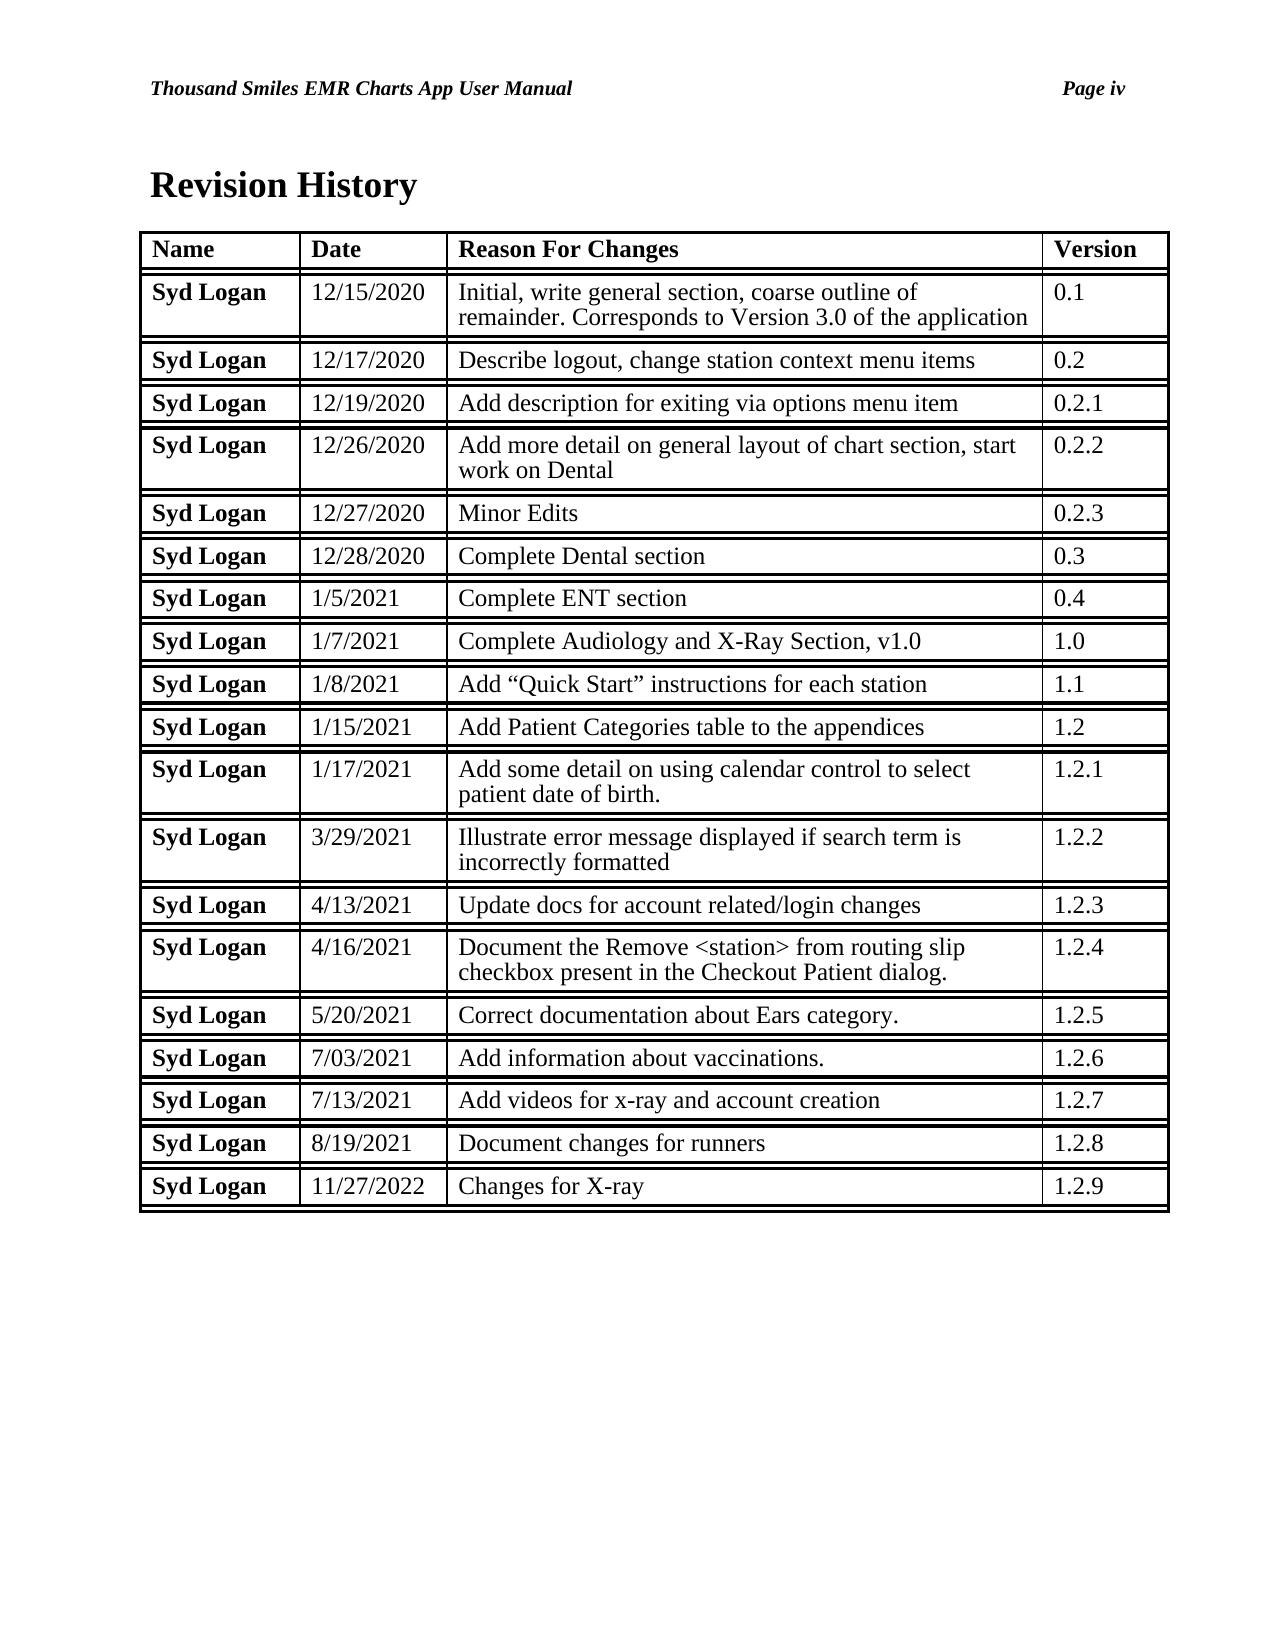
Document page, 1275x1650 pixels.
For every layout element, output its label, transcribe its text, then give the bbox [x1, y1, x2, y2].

table_cell 1/7/2021 [301, 625, 446, 659]
table_cell Add more detail on general layout of chart section, start work on Dental [448, 430, 1042, 488]
table_cell Syd Logan [142, 1170, 299, 1203]
table_cell Syd Logan [142, 344, 299, 377]
table_cell 7/13/2021 [301, 1085, 446, 1118]
table_cell Syd Logan [142, 999, 299, 1033]
table_cell Minor Edits [448, 497, 1042, 531]
table_cell Syd Logan [142, 932, 299, 990]
table_cell [448, 925, 1042, 929]
table_cell Add “Quick Start” instructions for each station [448, 668, 1042, 701]
table_cell Add some detail on using calendar control to select patient date of birth. [448, 754, 1042, 812]
table_cell 5/20/2021 [301, 999, 446, 1033]
table_cell Syd Logan [142, 497, 299, 531]
table_cell Initial, write general section, coarse outline of remainder. Corresponds to Version 3.0 of the application [448, 276, 1042, 335]
table_cell 1.0 [1043, 625, 1167, 659]
table_cell Syd Logan [142, 821, 299, 879]
table_cell 1/15/2021 [301, 711, 446, 744]
table_cell 1.2.4 [1043, 932, 1167, 990]
table_cell Illustrate error message displayed if search term is incorrectly formatted [448, 821, 1042, 879]
table_cell Correct documentation about Ears category. [448, 999, 1042, 1033]
table_cell 12/15/2020 [301, 276, 446, 335]
table_cell Syd Logan [142, 540, 299, 573]
table_cell Syd Logan [142, 889, 299, 922]
table_cell 1.1 [1043, 668, 1167, 701]
table_cell Syd Logan [142, 711, 299, 744]
table_cell 4/16/2021 [301, 932, 446, 990]
table_cell [301, 925, 446, 929]
text Revision History [150, 162, 1125, 206]
table_cell Syd Logan [142, 387, 299, 420]
table_cell Document changes for runners [448, 1128, 1042, 1161]
table_cell 1/5/2021 [301, 583, 446, 616]
table_cell 8/19/2021 [301, 1128, 446, 1161]
table_header Name [142, 234, 299, 267]
table_cell Update docs for account related/login changes [448, 889, 1042, 922]
table_cell 0.4 [1043, 583, 1167, 616]
table_cell Add videos for x-ray and account creation [448, 1085, 1042, 1118]
table_cell Changes for X-ray [448, 1170, 1042, 1203]
table_cell Syd Logan [142, 1042, 299, 1075]
table_cell Describe logout, change station context menu items [448, 344, 1042, 377]
table_cell Syd Logan [142, 1128, 299, 1161]
table_cell [142, 576, 299, 580]
table_cell Add Patient Categories table to the appendices [448, 711, 1042, 744]
table_cell Syd Logan [142, 583, 299, 616]
table_cell [1043, 925, 1167, 929]
table_cell 1/17/2021 [301, 754, 446, 812]
table_cell Syd Logan [142, 625, 299, 659]
table_cell 0.2.1 [1043, 387, 1167, 420]
table_cell 1.2 [1043, 711, 1167, 744]
table_cell 1.2.3 [1043, 889, 1167, 922]
table_cell 1.2.5 [1043, 999, 1167, 1033]
table_cell 7/03/2021 [301, 1042, 446, 1075]
table_cell 0.2 [1043, 344, 1167, 377]
table_cell 1.2.1 [1043, 754, 1167, 812]
table_cell 12/19/2020 [301, 387, 446, 420]
table_header Version [1043, 234, 1167, 267]
table_header Date [301, 234, 446, 267]
table_cell Syd Logan [142, 430, 299, 488]
table_cell Complete ENT section [448, 583, 1042, 616]
table_cell 3/29/2021 [301, 821, 446, 879]
table_cell [448, 576, 1042, 580]
table_cell Syd Logan [142, 276, 299, 335]
table_cell Complete Audiology and X-Ray Section, v1.0 [448, 625, 1042, 659]
table_cell Add information about vaccinations. [448, 1042, 1042, 1075]
table_cell 0.3 [1043, 540, 1167, 573]
table_cell Complete Dental section [448, 540, 1042, 573]
table_cell 1.2.7 [1043, 1085, 1167, 1118]
table_cell Syd Logan [142, 668, 299, 701]
table_cell Add description for exiting via options menu item [448, 387, 1042, 420]
table_cell 4/13/2021 [301, 889, 446, 922]
table_cell 12/26/2020 [301, 430, 446, 488]
table_cell 1.2.6 [1043, 1042, 1167, 1075]
table_cell [1043, 576, 1167, 580]
table_cell 1.2.9 [1043, 1170, 1167, 1203]
table_cell 0.1 [1043, 276, 1167, 335]
table_cell Document the Remove <station> from routing slip checkbox present in the Checkout Patient dialog. [448, 932, 1042, 990]
table_cell Syd Logan [142, 1085, 299, 1118]
table_cell [301, 576, 446, 580]
table_cell 1.2.8 [1043, 1128, 1167, 1161]
table_cell 12/17/2020 [301, 344, 446, 377]
table_cell 1.2.2 [1043, 821, 1167, 879]
table_cell 12/27/2020 [301, 497, 446, 531]
table_cell 12/28/2020 [301, 540, 446, 573]
table_header Reason For Changes [448, 234, 1042, 267]
table_cell 11/27/2022 [301, 1170, 446, 1203]
table_cell [142, 925, 299, 929]
table_cell 1/8/2021 [301, 668, 446, 701]
table_cell Syd Logan [142, 754, 299, 812]
table_cell 0.2.3 [1043, 497, 1167, 531]
table_cell 0.2.2 [1043, 430, 1167, 488]
